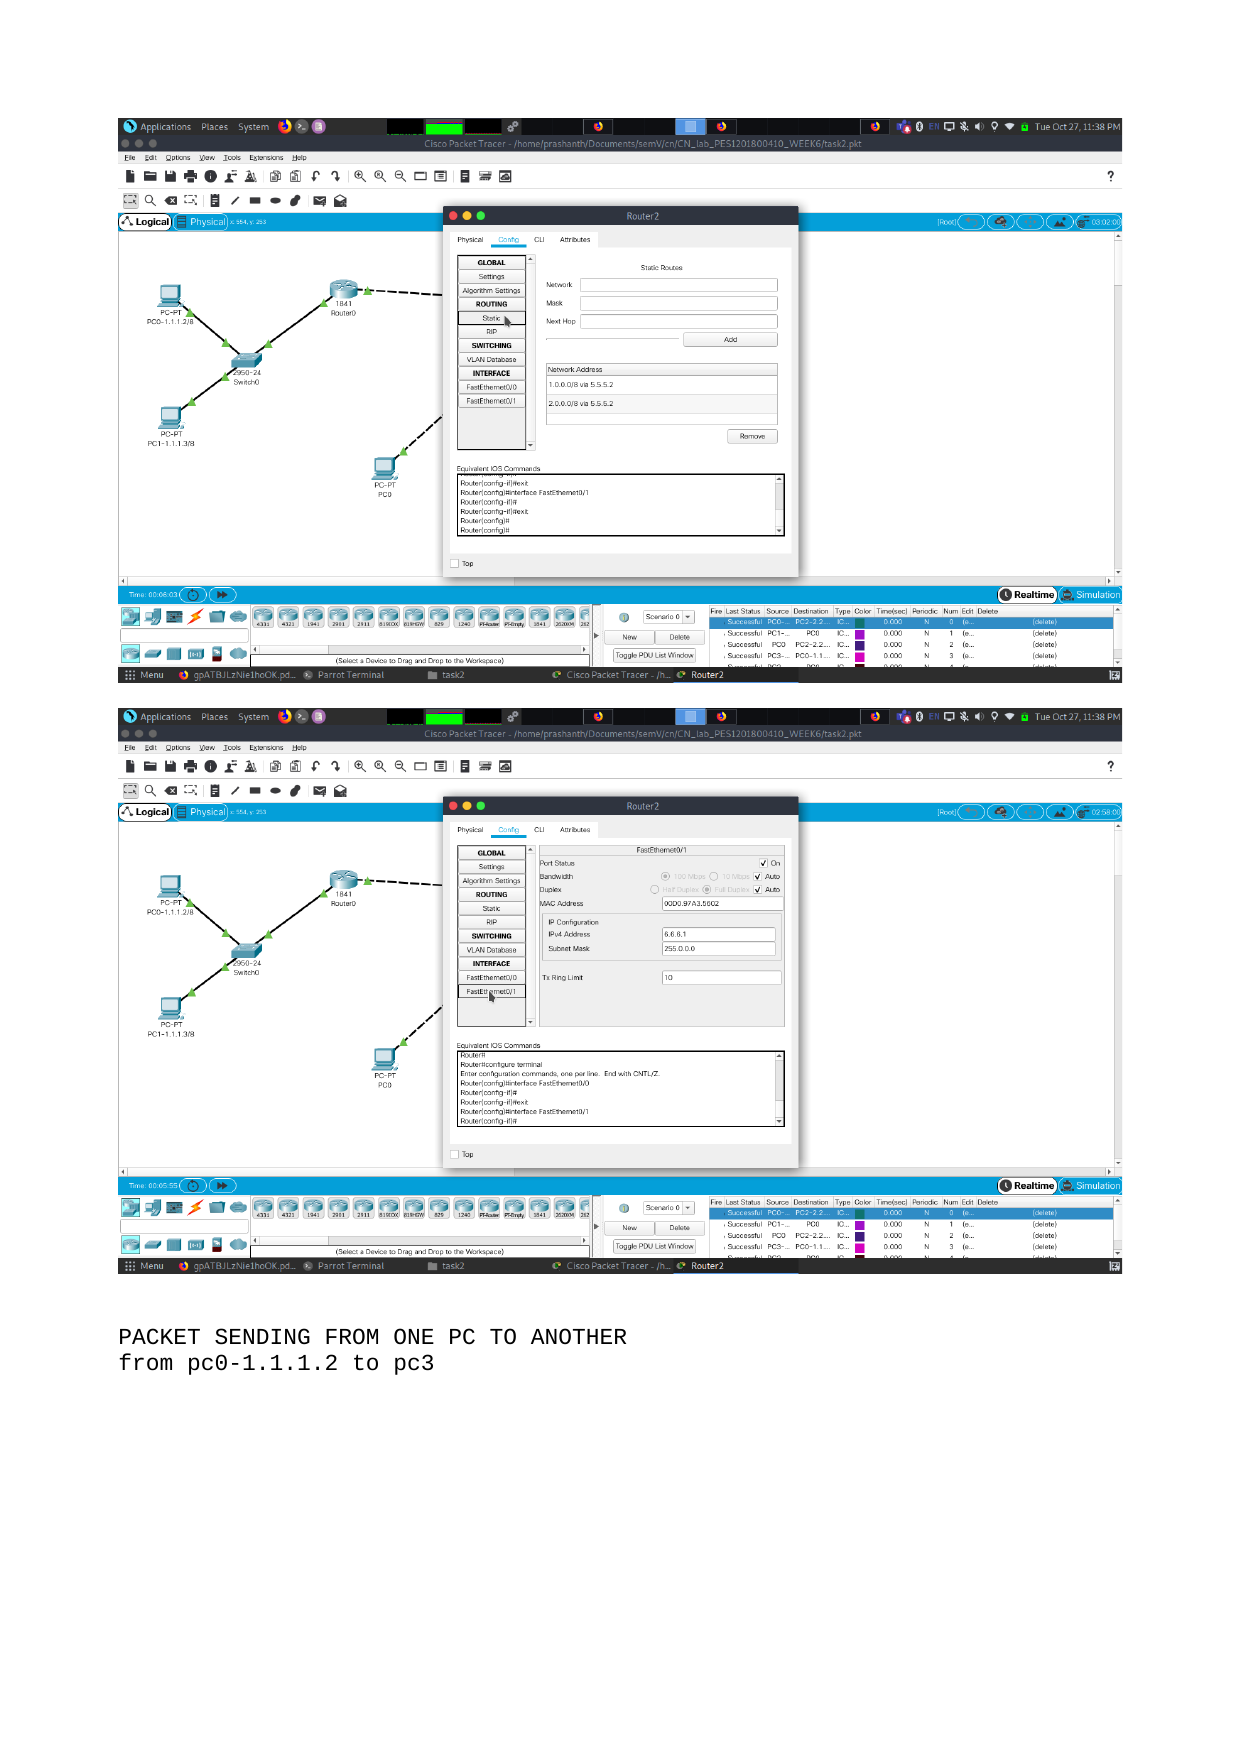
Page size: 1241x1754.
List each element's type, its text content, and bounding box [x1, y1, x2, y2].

picture [118, 118, 1123, 683]
picture [996, 217, 1006, 226]
picture [1078, 221, 1084, 229]
picture [118, 708, 1123, 1274]
picture [1064, 1181, 1073, 1190]
text PACKET SENDING FROM ONE PC TO ANOTHER [118, 1325, 1122, 1351]
picture [1062, 596, 1073, 600]
text from pc0-1.1.1.2 to pc3 [118, 1351, 1122, 1377]
picture [996, 807, 1006, 817]
